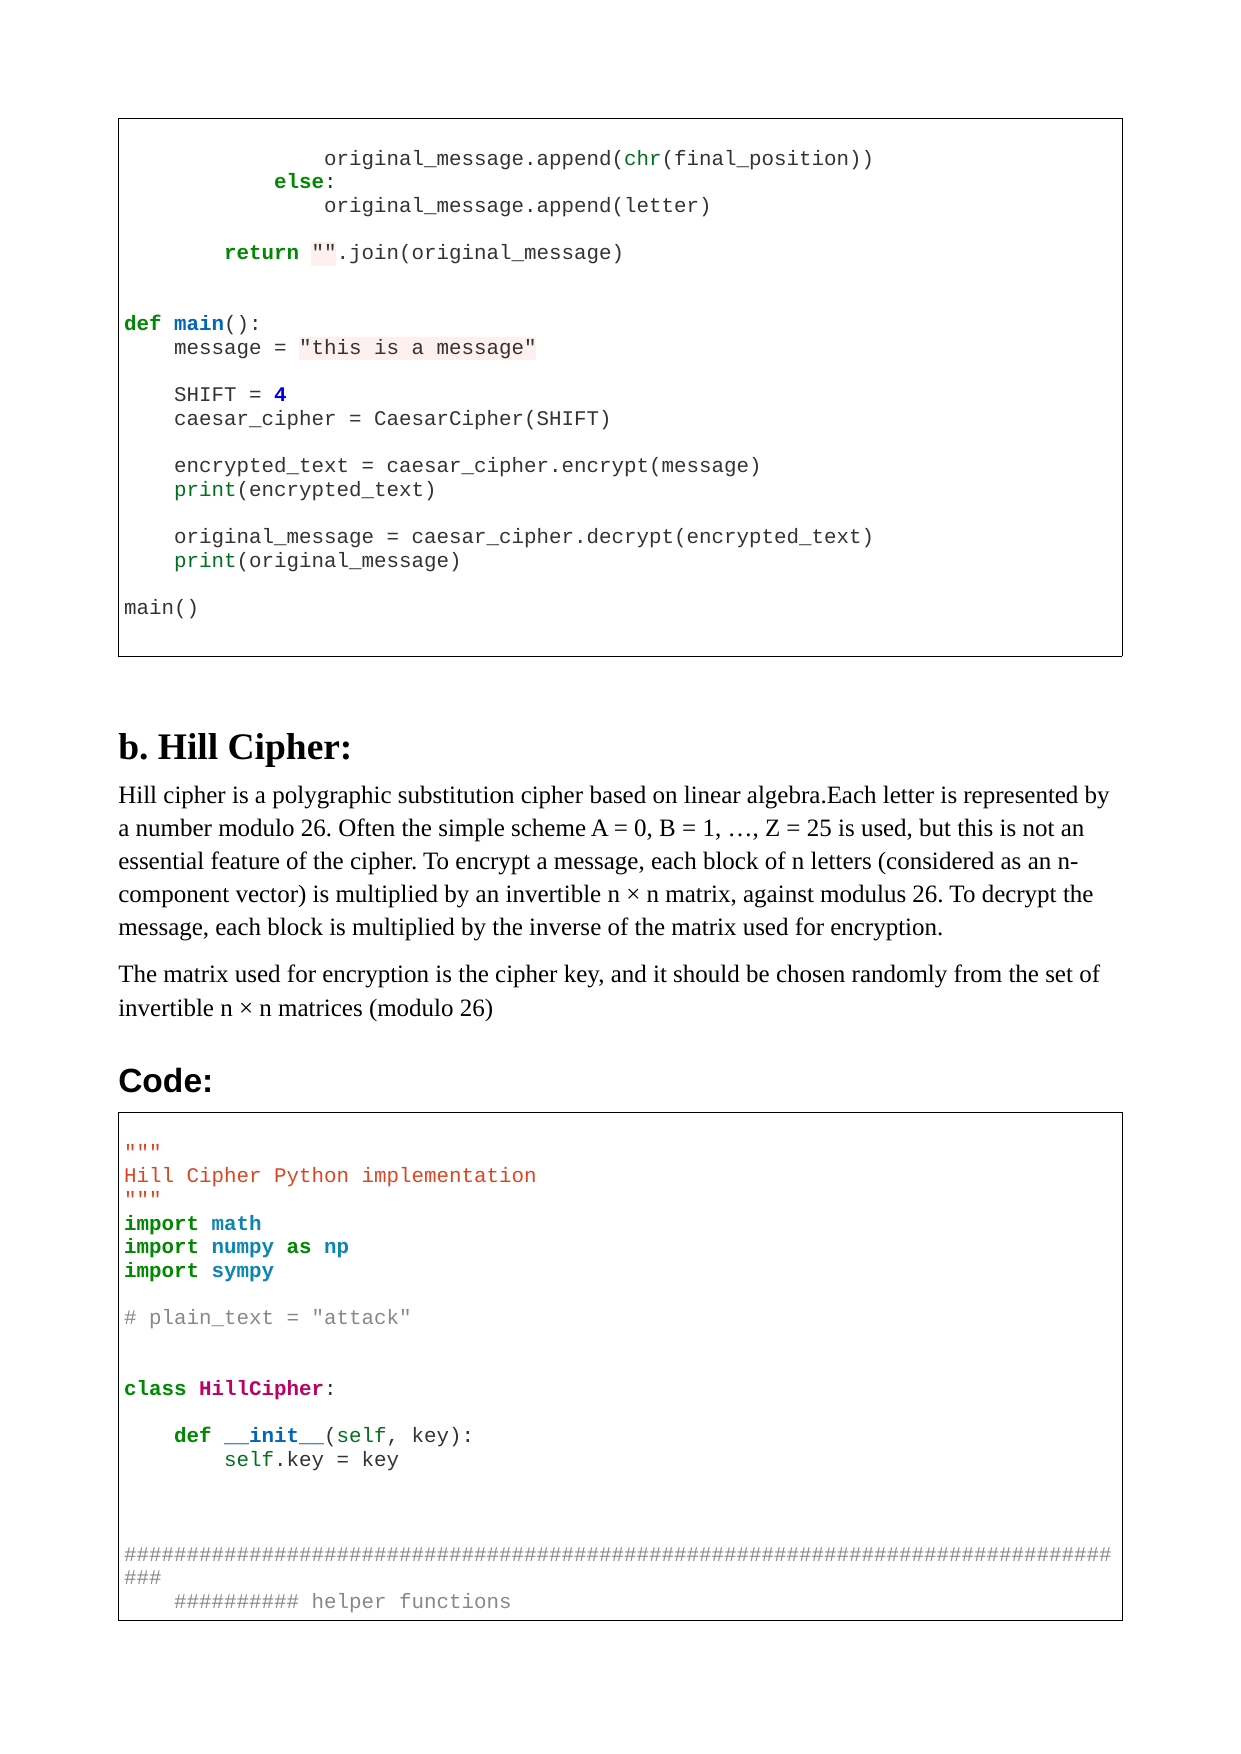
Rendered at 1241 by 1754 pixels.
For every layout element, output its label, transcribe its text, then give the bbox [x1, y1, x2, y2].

table_header """ Hill Cipher Python implementation """ import math import numpy as np import sympy # plain_text = "attack" class HillCipher: def __init__(self, key): self.key = key ################################################################################## ########## helper functions [119, 1113, 1122, 1620]
subtitle Code: [118, 1061, 1122, 1100]
table_header original_message.append(chr(final_position)) else: original_message.append(letter) return "".join(original_message) def main(): message = "this is a message" SHIFT = 4 caesar_cipher = CaesarCipher(SHIFT) encrypted_text = caesar_cipher.encrypt(message) print(encrypted_text) original_message = caesar_cipher.decrypt(encrypted_text) print(original_message) main() [119, 119, 1122, 656]
subtitle b. Hill Cipher: [118, 724, 1122, 767]
text Hill cipher is a polygraphic substitution cipher based on linear algebra.Each letter is represented by a number modulo 26. Often the simple scheme A = 0, B = 1, …, Z = 25 is used, but this is not an essential feature of the cipher. To encrypt a message, each block of n letters (considered as an n-component vector) is multiplied by an invertible n × n matrix, against modulus 26. To decrypt the message, each block is multiplied by the inverse of the matrix used for encryption. [118, 780, 1122, 941]
text The matrix used for encryption is the cipher key, and it should be chosen randomly from the set of invertible n × n matrices (modulo 26) [118, 959, 1122, 1021]
